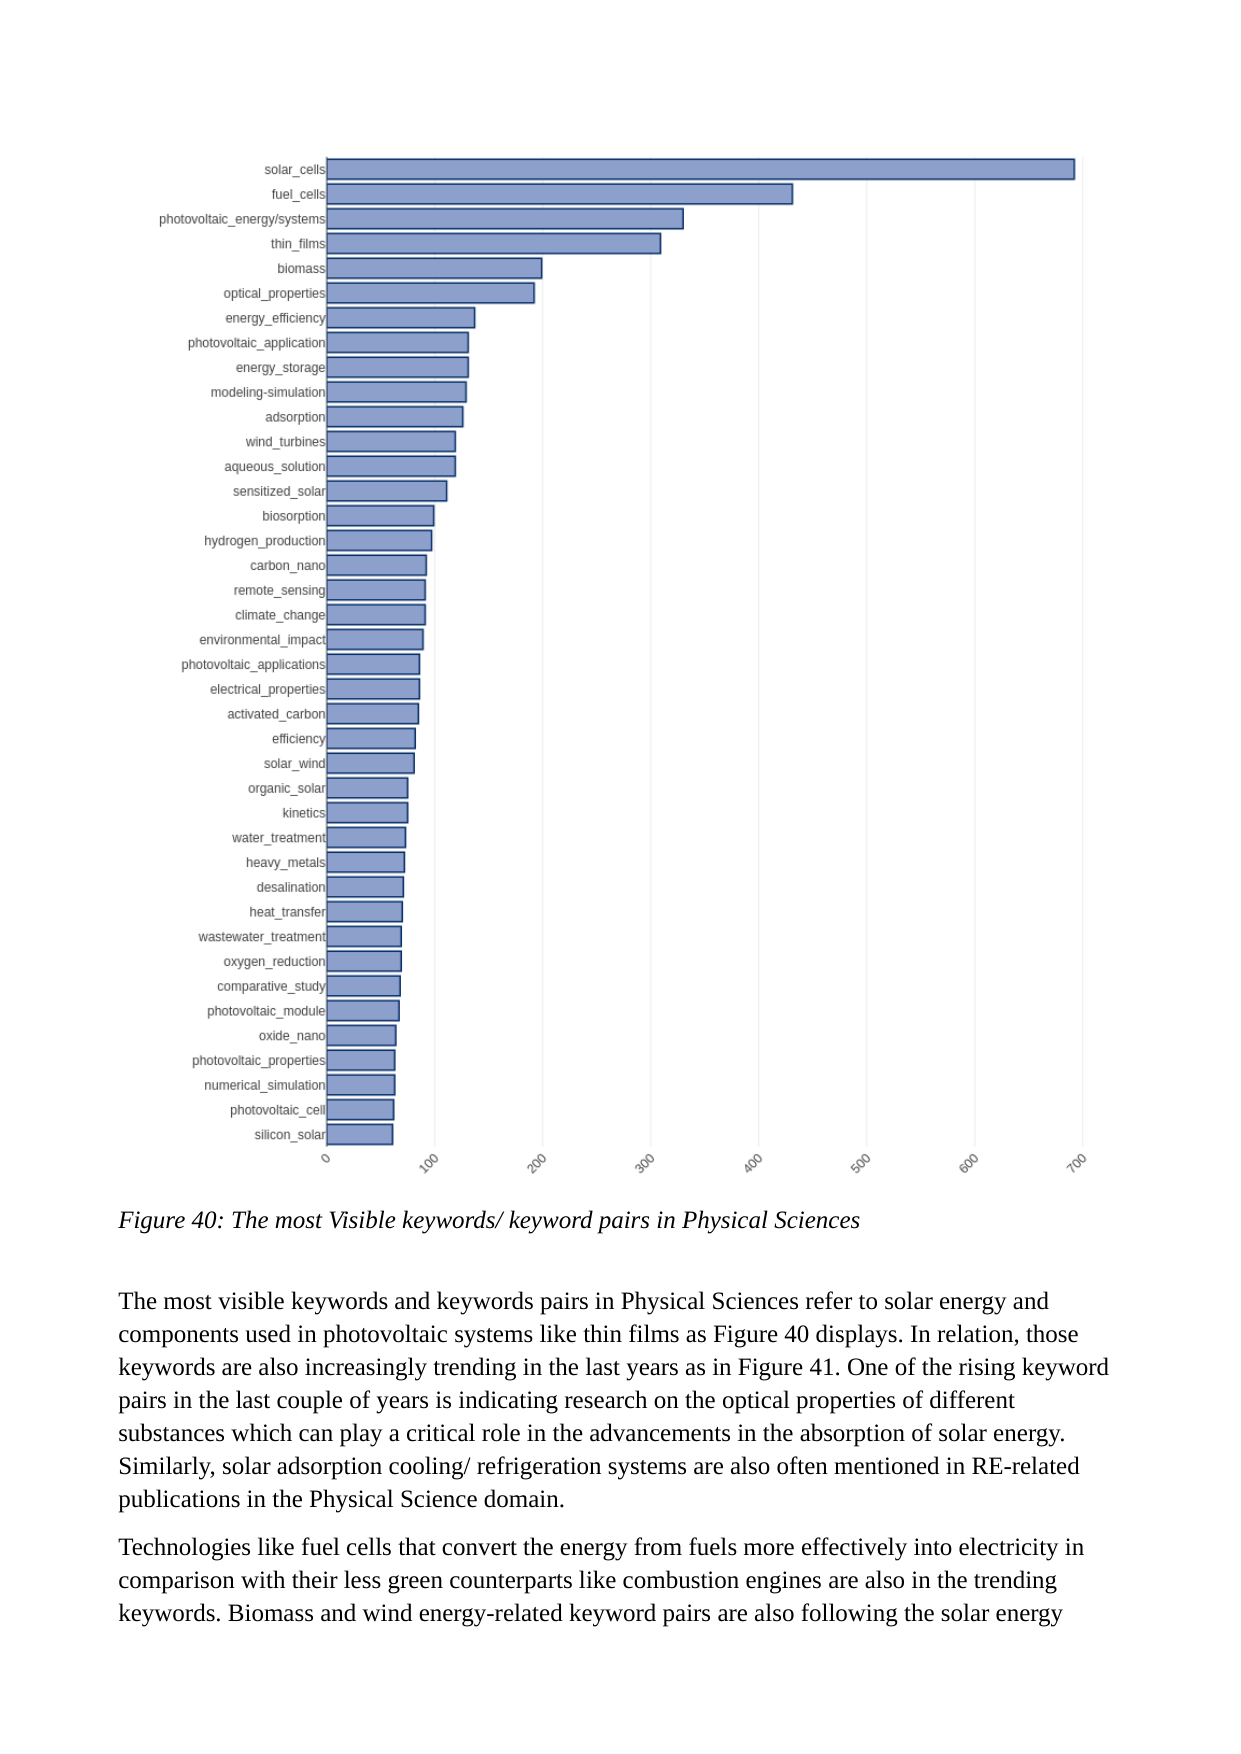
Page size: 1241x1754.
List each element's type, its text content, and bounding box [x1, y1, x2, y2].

text The most visible keywords and keywords pairs in Physical Sciences refer to solar energy and components used in photovoltaic systems like thin films as Figure 40 displays. In relation, those keywords are also increasingly trending in the last years as in Figure 41. One of the rising keyword pairs in the last couple of years is indicating research on the optical properties of different substances which can play a critical role in the advancements in the absorption of solar energy. Similarly, solar adsorption cooling/ refrigeration systems are also often mentioned in RE-related publications in the Physical Science domain. [118, 1286, 1122, 1513]
text Figure 40: The most Visible keywords/ keyword pairs in Physical Sciences [118, 1206, 1122, 1234]
text Technologies like fuel cells that convert the energy from fuels more effectively into electricity in comparison with their less green counterparts like combustion engines are also in the trending keywords. Biomass and wind energy-related keyword pairs are also following the solar energy [118, 1532, 1122, 1627]
picture [118, 130, 1123, 1206]
